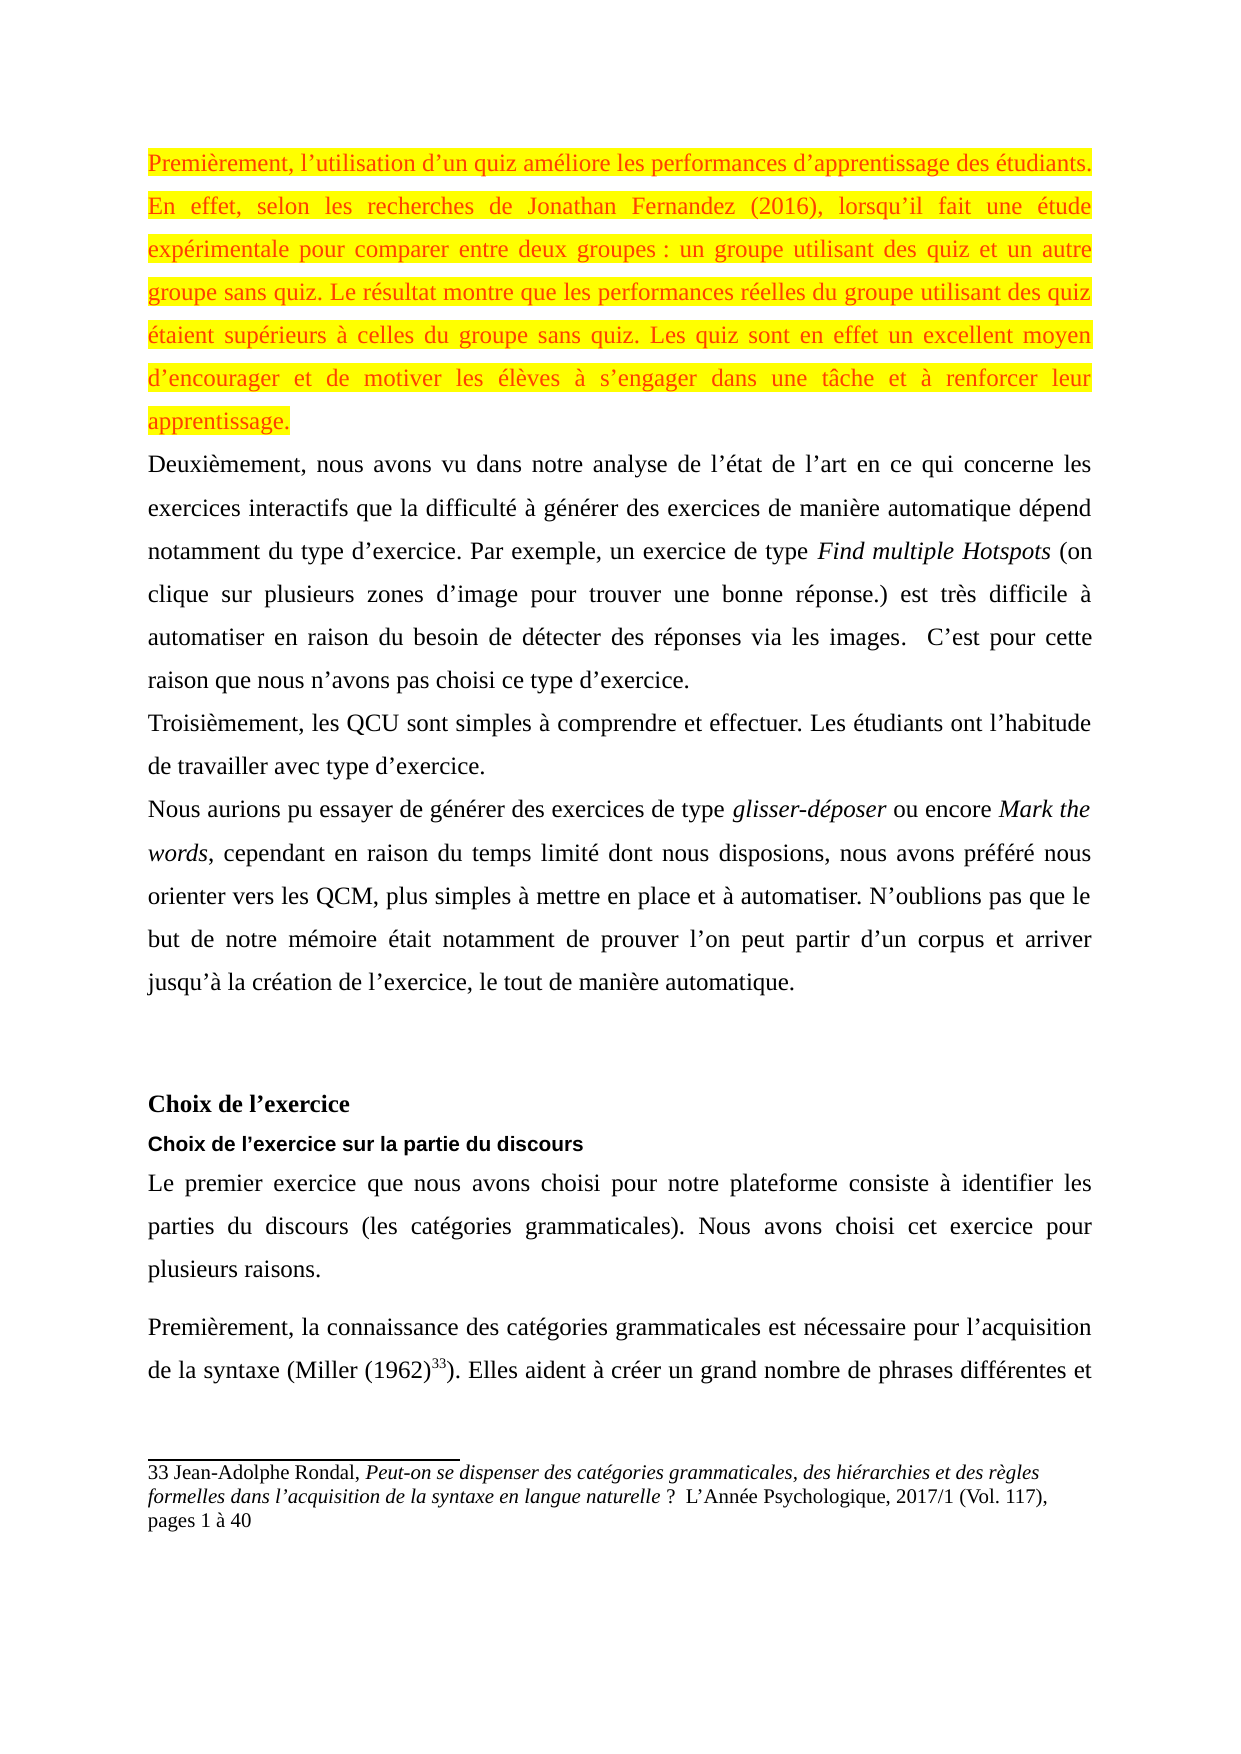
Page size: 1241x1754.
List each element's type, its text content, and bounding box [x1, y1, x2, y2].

subtitle Troisièmement, les QCU sont simples à comprendre et effectuer. Les étudiants ont l’habitude de travailler avec type d’exercice. [148, 708, 1092, 780]
subtitle Premièrement, l’utilisation d’un quiz améliore les performances d’apprentissage des étudiants. En effet, selon les recherches de Jonathan Fernandez (2016), lorsqu’il fait une étude expérimentale pour comparer entre deux groupes : un groupe utilisant des quiz et un autre groupe sans quiz. Le résultat montre que les performances réelles du groupe utilisant des quiz étaient supérieurs à celles du groupe sans quiz. Les quiz sont en effet un excellent moyen d’encourager et de motiver les élèves à s’engager dans une tâche et à renforcer leur apprentissage. [148, 148, 1092, 435]
subtitle Deuxièmement, nous avons vu dans notre analyse de l’état de l’art en ce qui concerne les exercices interactifs que la difficulté à générer des exercices de manière automatique dépend notamment du type d’exercice. Par exemple, un exercice de type Find multiple Hotspots (on clique sur plusieurs zones d’image pour trouver une bonne réponse.) est très difficile à automatiser en raison du besoin de détecter des réponses via les images. C’est pour cette raison que nous n’avons pas choisi ce type d’exercice. [148, 449, 1092, 694]
text Jean-Adolphe Rondal, Peut-on se dispenser des catégories grammaticales, des hiérarchies et des règles formelles dans l’acquisition de la syntaxe en langue naturelle ? L’Année Psychologique, 2017/1 (Vol. 117), pages 1 à 40 [148, 1460, 1092, 1532]
text Choix de l’exercice sur la partie du discours [148, 1132, 1092, 1156]
subtitle Nous aurions pu essayer de générer des exercices de type glisser-déposer ou encore Mark the words, cependant en raison du temps limité dont nous disposions, nous avons préféré nous orienter vers les QCM, plus simples à mettre en place et à automatiser. N’oublions pas que le but de notre mémoire était notamment de prouver l’on peut partir d’un corpus et arriver jusqu’à la création de l’exercice, le tout de manière automatique. [148, 794, 1092, 996]
text Le premier exercice que nous avons choisi pour notre plateforme consiste à identifier les parties du discours (les catégories grammaticales). Nous avons choisi cet exercice pour plusieurs raisons. [148, 1168, 1092, 1283]
text Premièrement, la connaissance des catégories grammaticales est nécessaire pour l’acquisition de la syntaxe (Miller (1962)). Elles aident à créer un grand nombre de phrases différentes et [148, 1312, 1092, 1384]
subtitle Choix de l’exercice [148, 1089, 1092, 1118]
